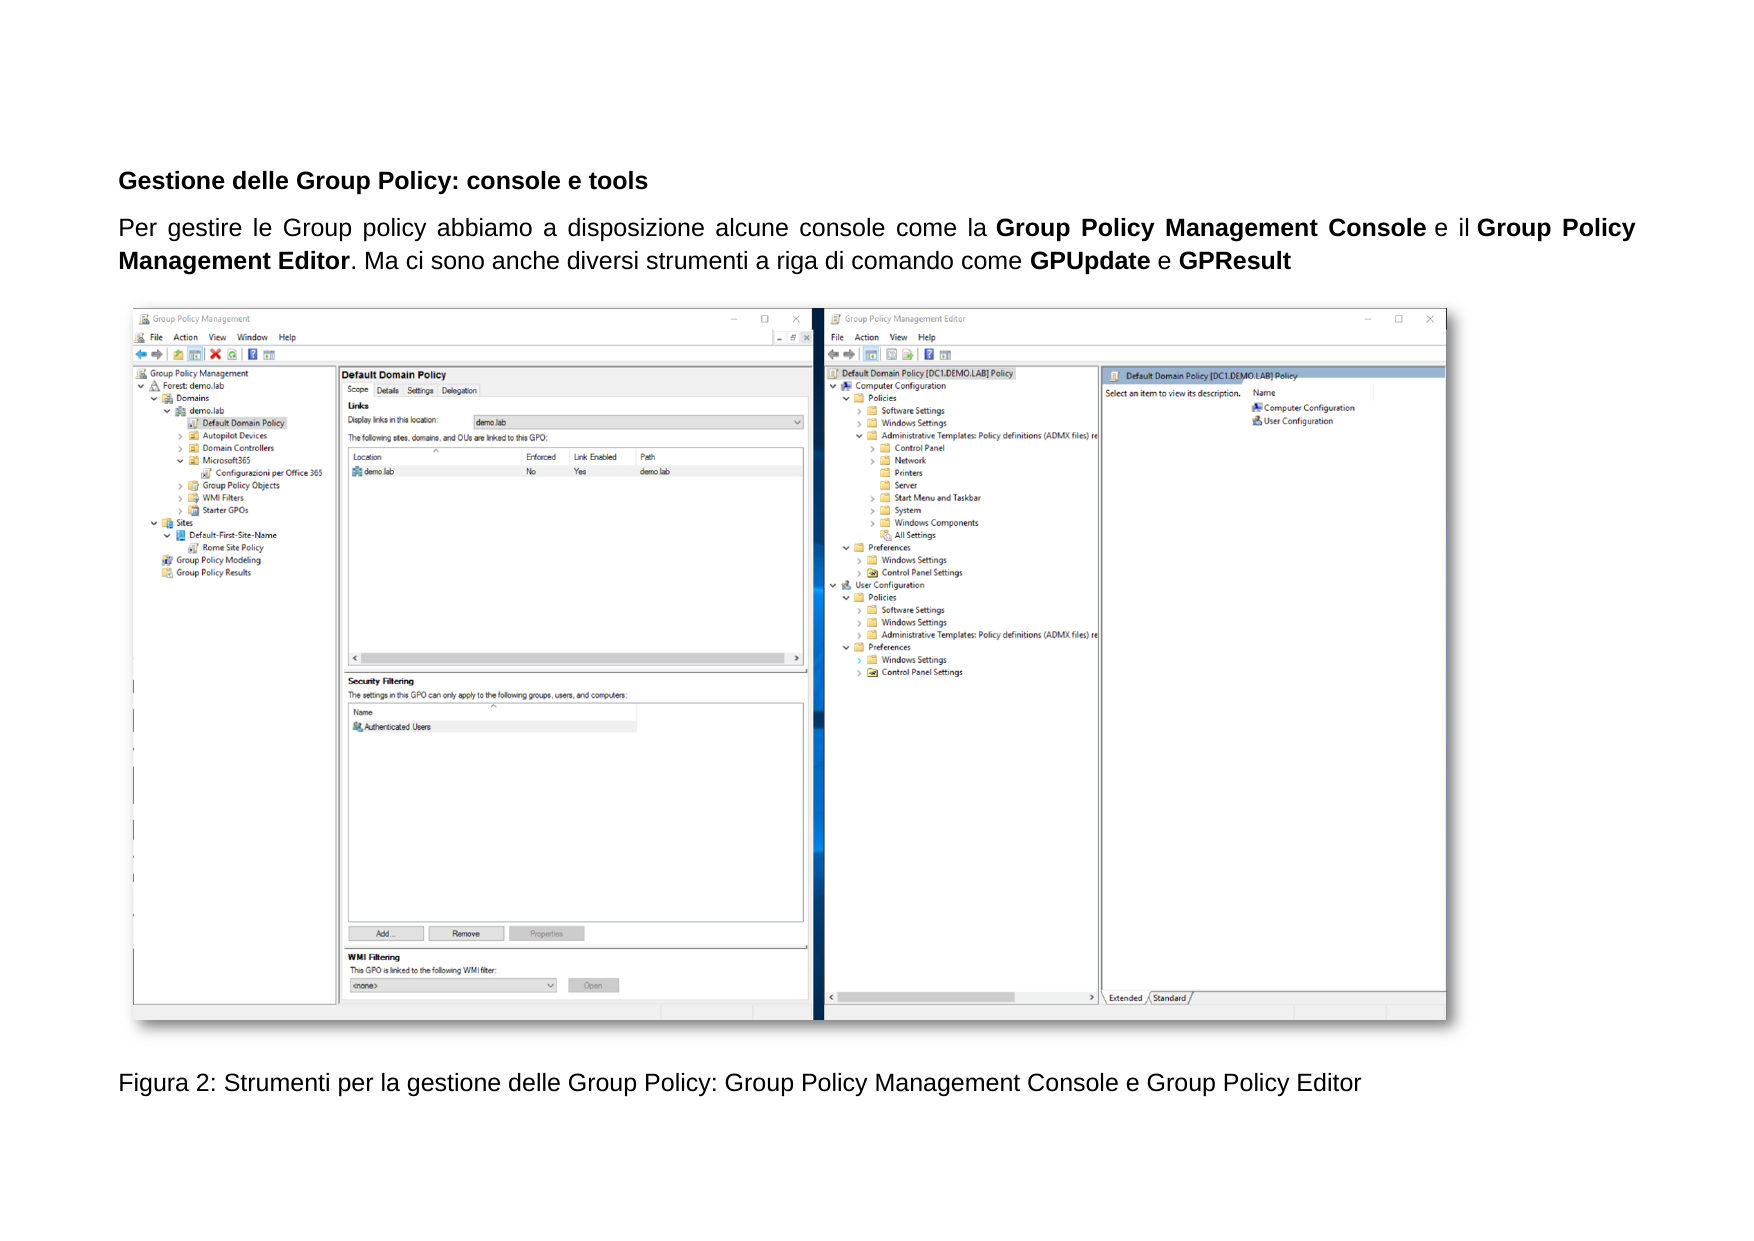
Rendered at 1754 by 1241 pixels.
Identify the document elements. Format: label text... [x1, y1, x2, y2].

text Per gestire le Group policy abbiamo a disposizione alcune console come la Group Policy Management Console e il Group Policy Management Editor. Ma ci sono anche diversi strumenti a riga di comando come GPUpdate e GPResult [118, 213, 1636, 275]
picture [118, 293, 1476, 1049]
text Figura 2: Strumenti per la gestione delle Group Policy: Group Policy Management Console e Group Policy Editor [118, 1068, 1636, 1097]
text Gestione delle Group Policy: console e tools [118, 166, 1636, 194]
